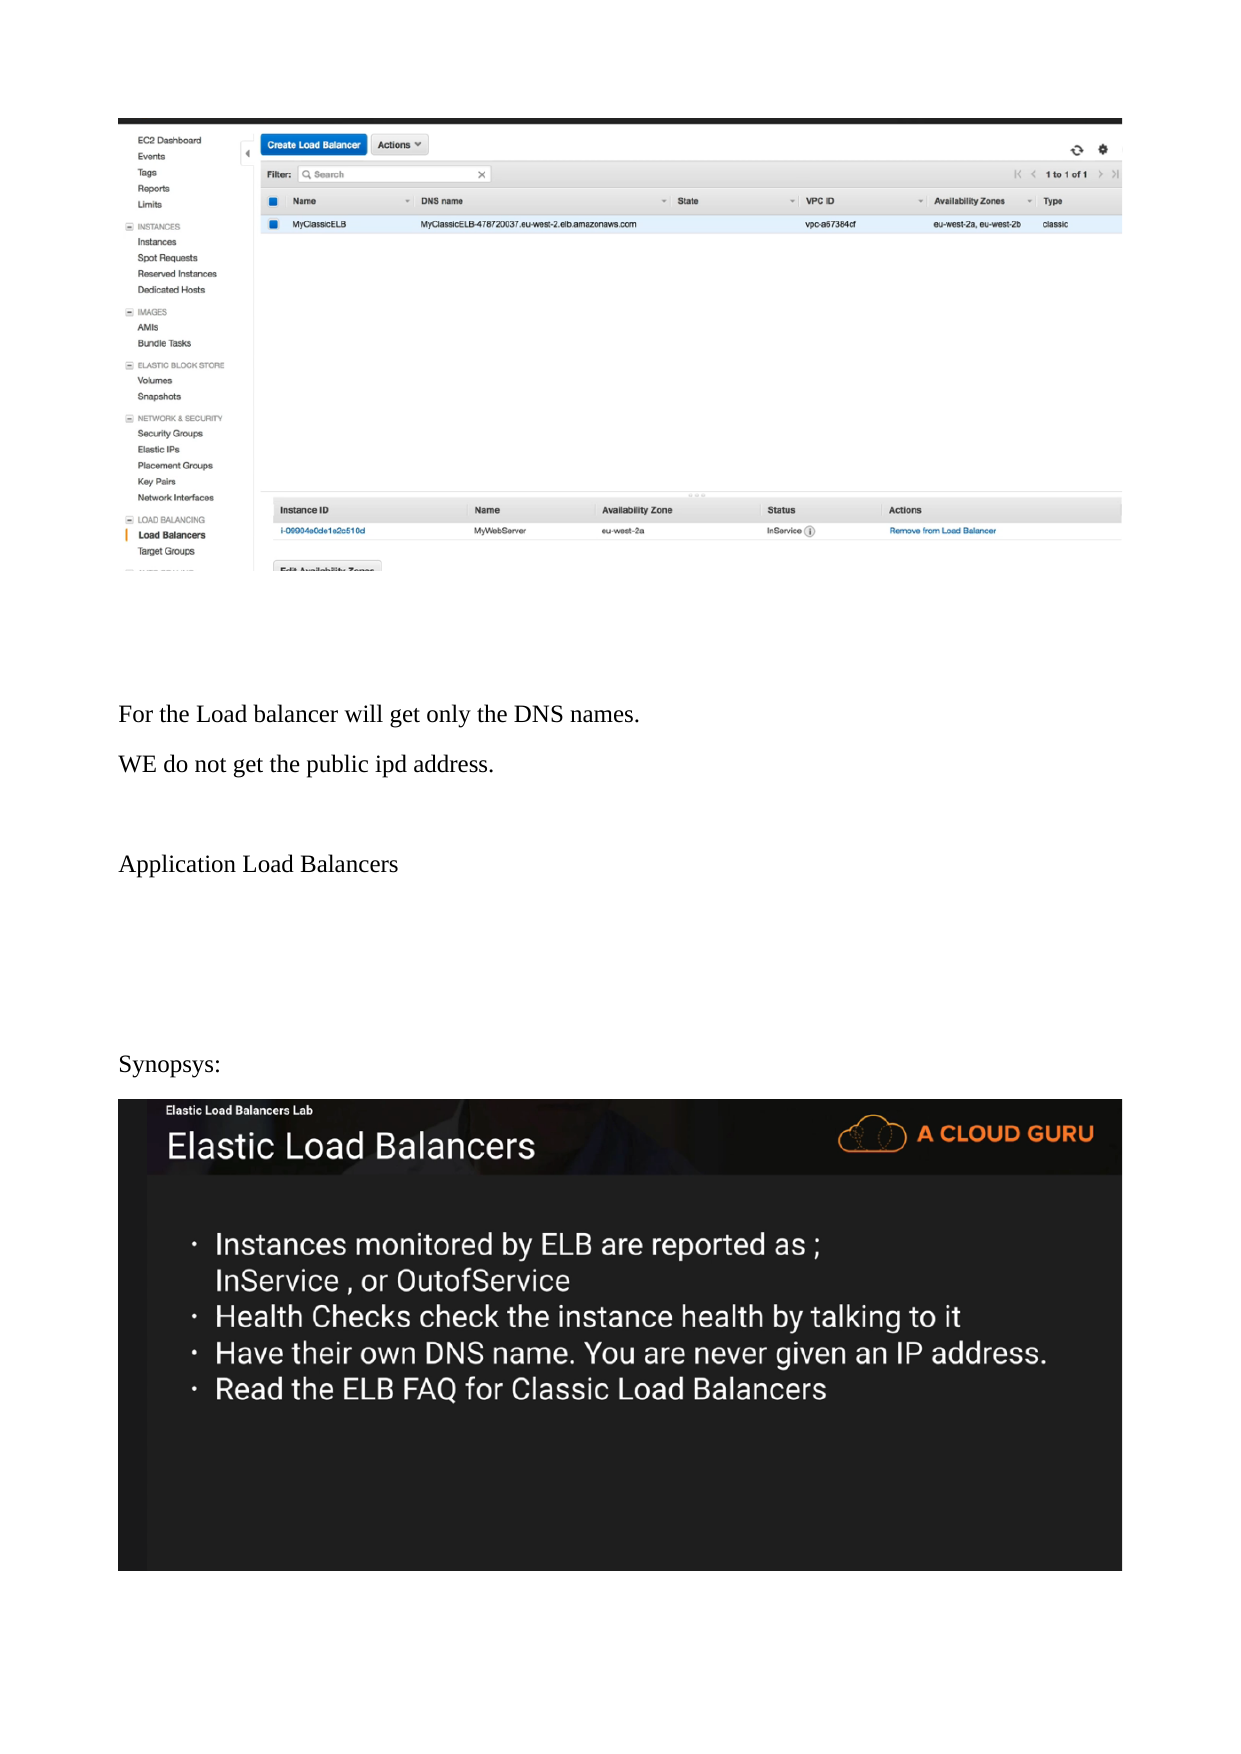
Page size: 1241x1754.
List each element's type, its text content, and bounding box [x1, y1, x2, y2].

text Synopsys: [118, 1049, 1122, 1078]
text For the Load balancer will get only the DNS names. [118, 699, 1122, 727]
picture [118, 1099, 1123, 1571]
text WE do not get the public ipd address. [118, 749, 1122, 778]
picture [118, 118, 1123, 571]
text Application Load Balancers [118, 849, 1122, 878]
